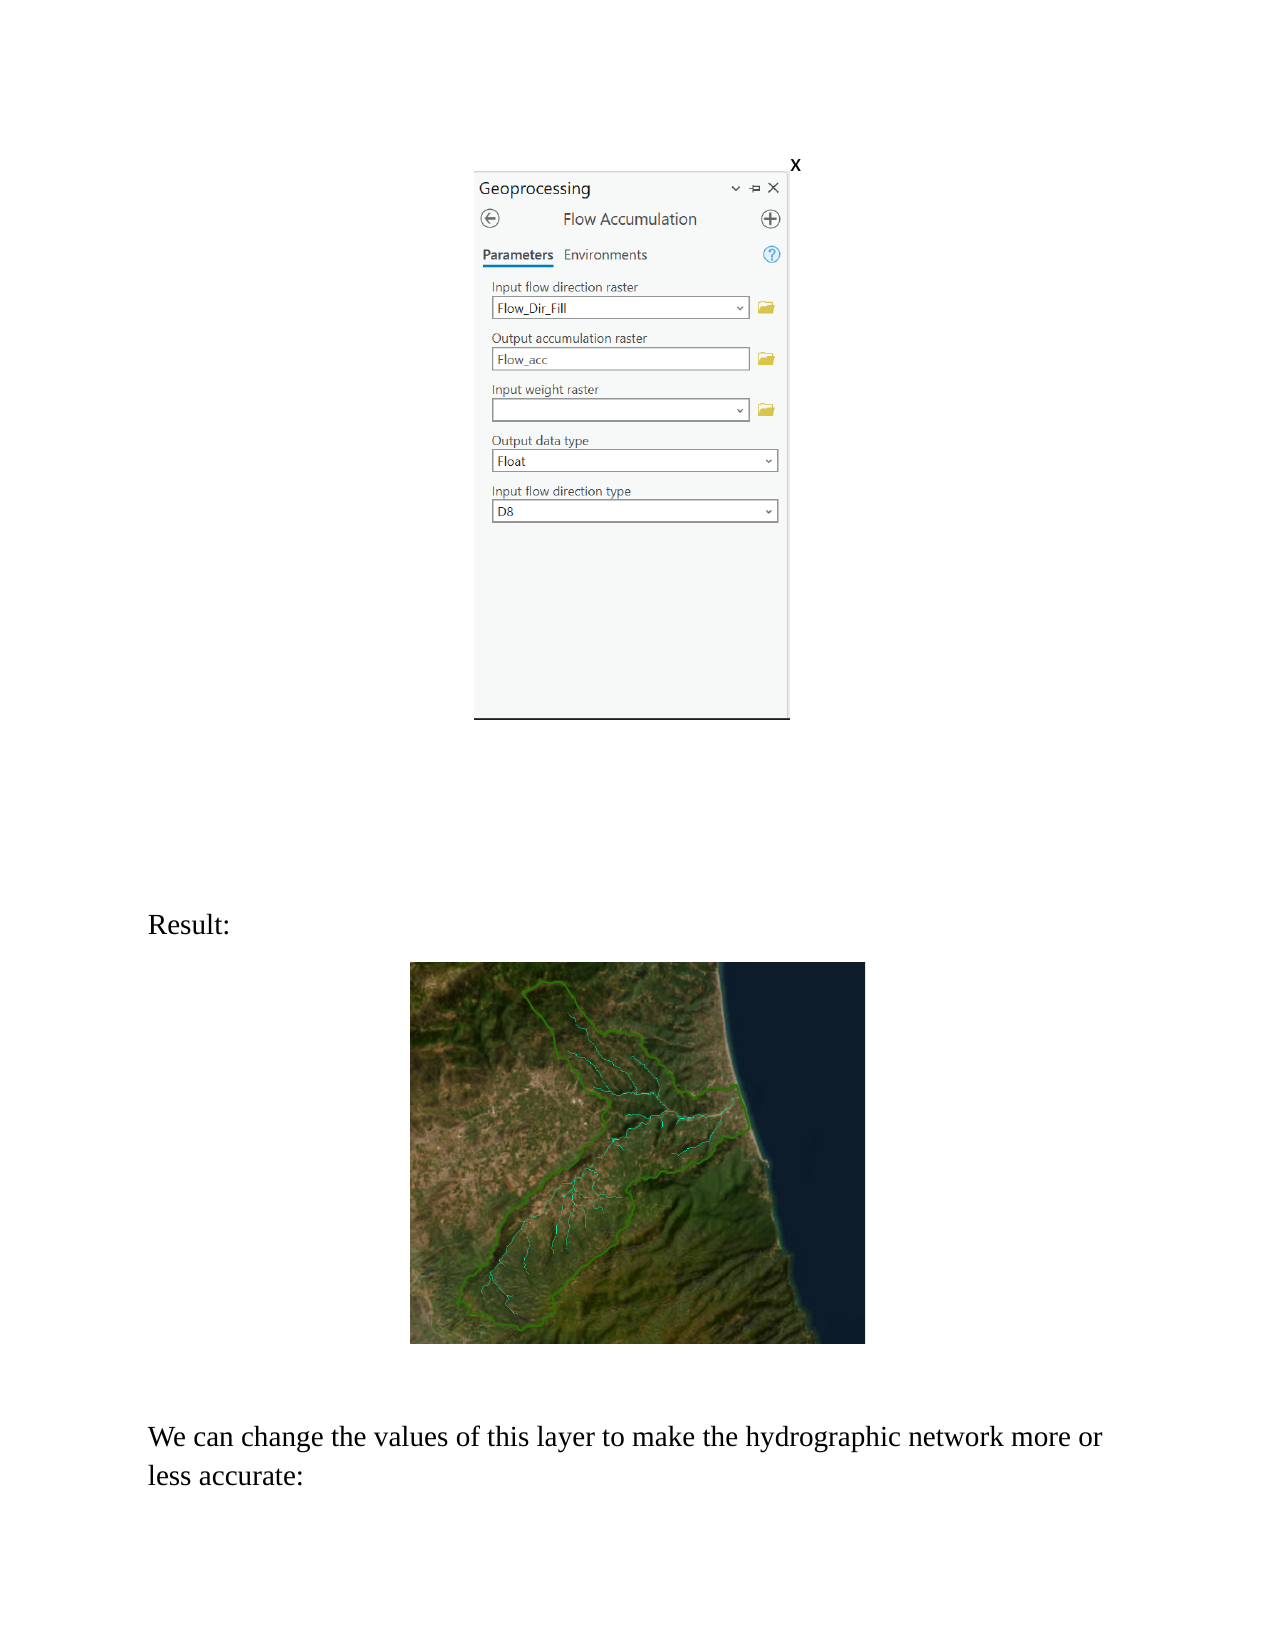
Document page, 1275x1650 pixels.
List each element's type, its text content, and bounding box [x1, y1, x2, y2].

text x [148, 148, 1127, 720]
text Result: [148, 907, 1127, 940]
text We can change the values of this layer to make the hydrographic network more or less accurate: [148, 1419, 1127, 1492]
